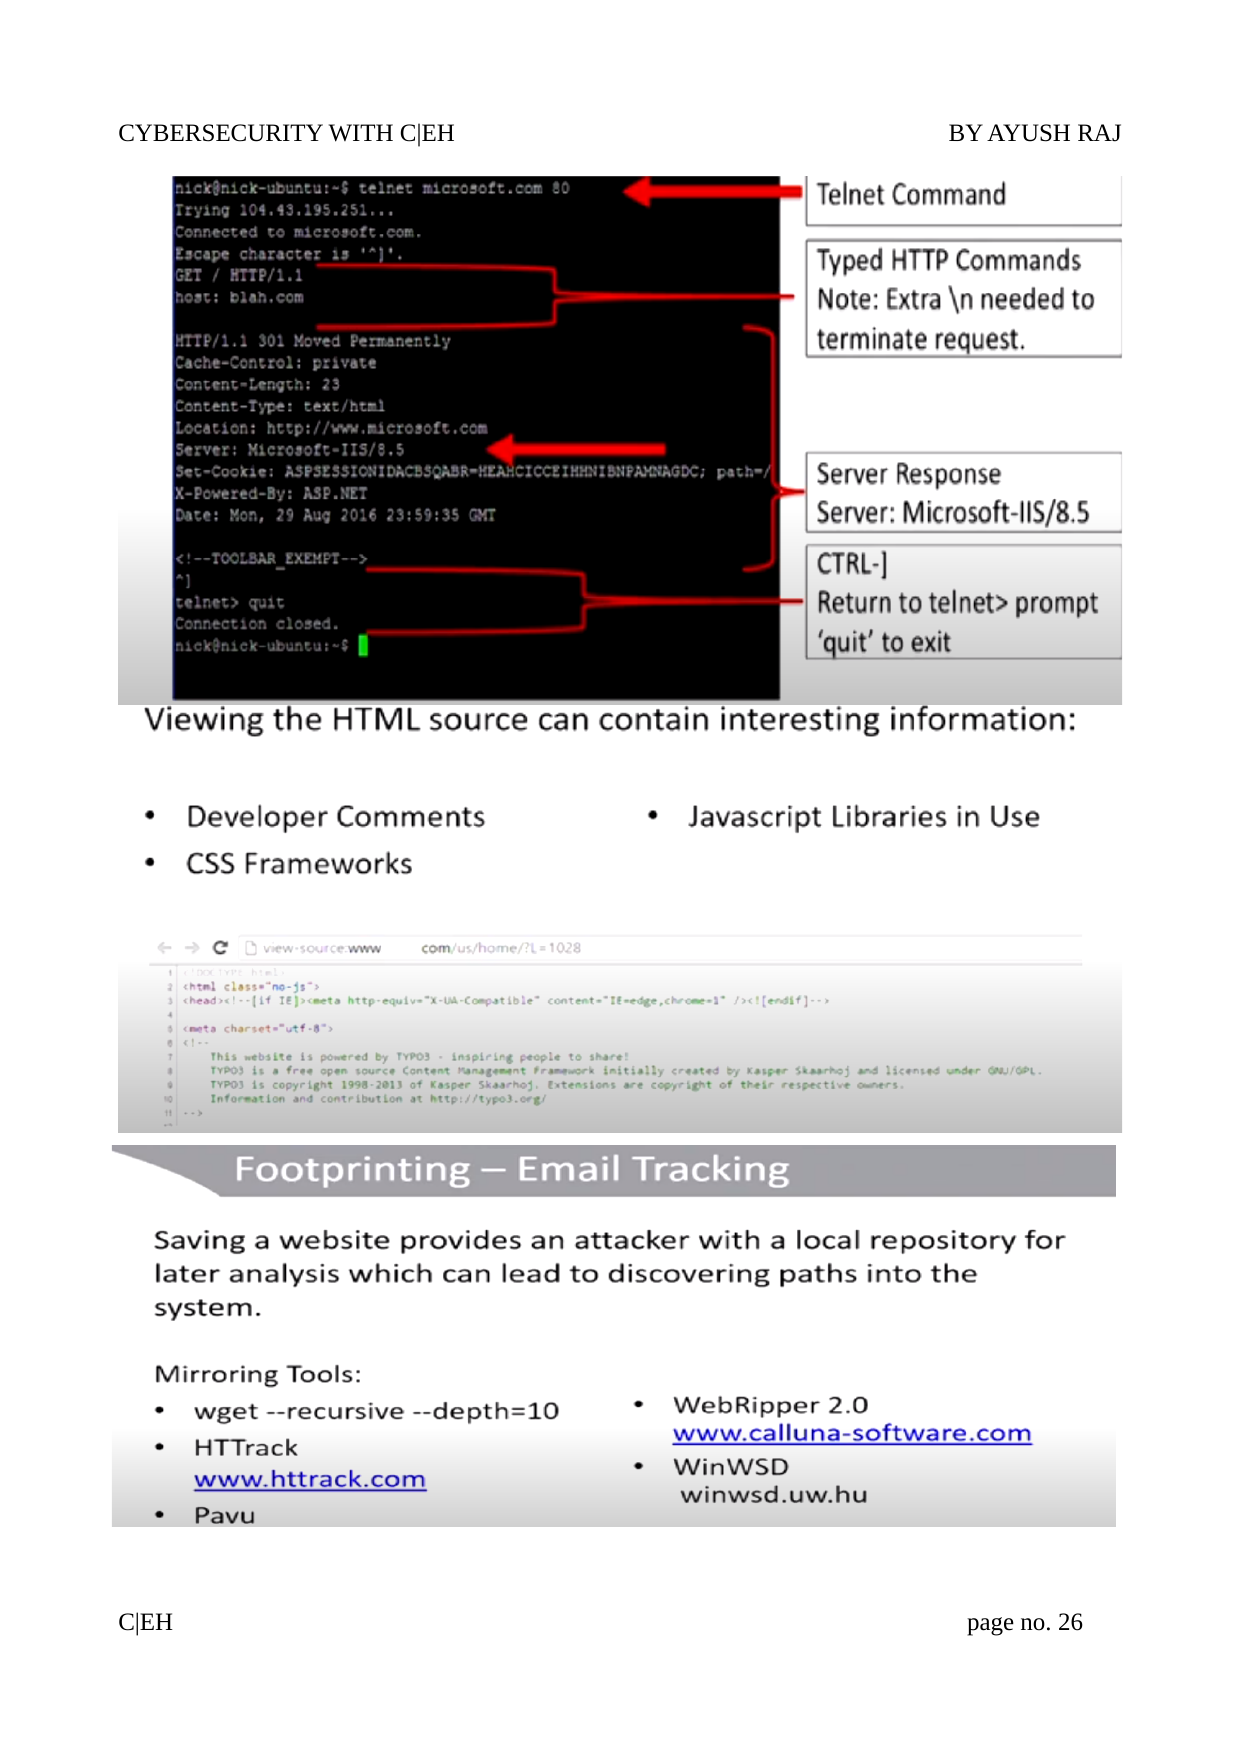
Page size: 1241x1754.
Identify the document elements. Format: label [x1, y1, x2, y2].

picture [118, 176, 1123, 1133]
picture [111, 1145, 1116, 1527]
